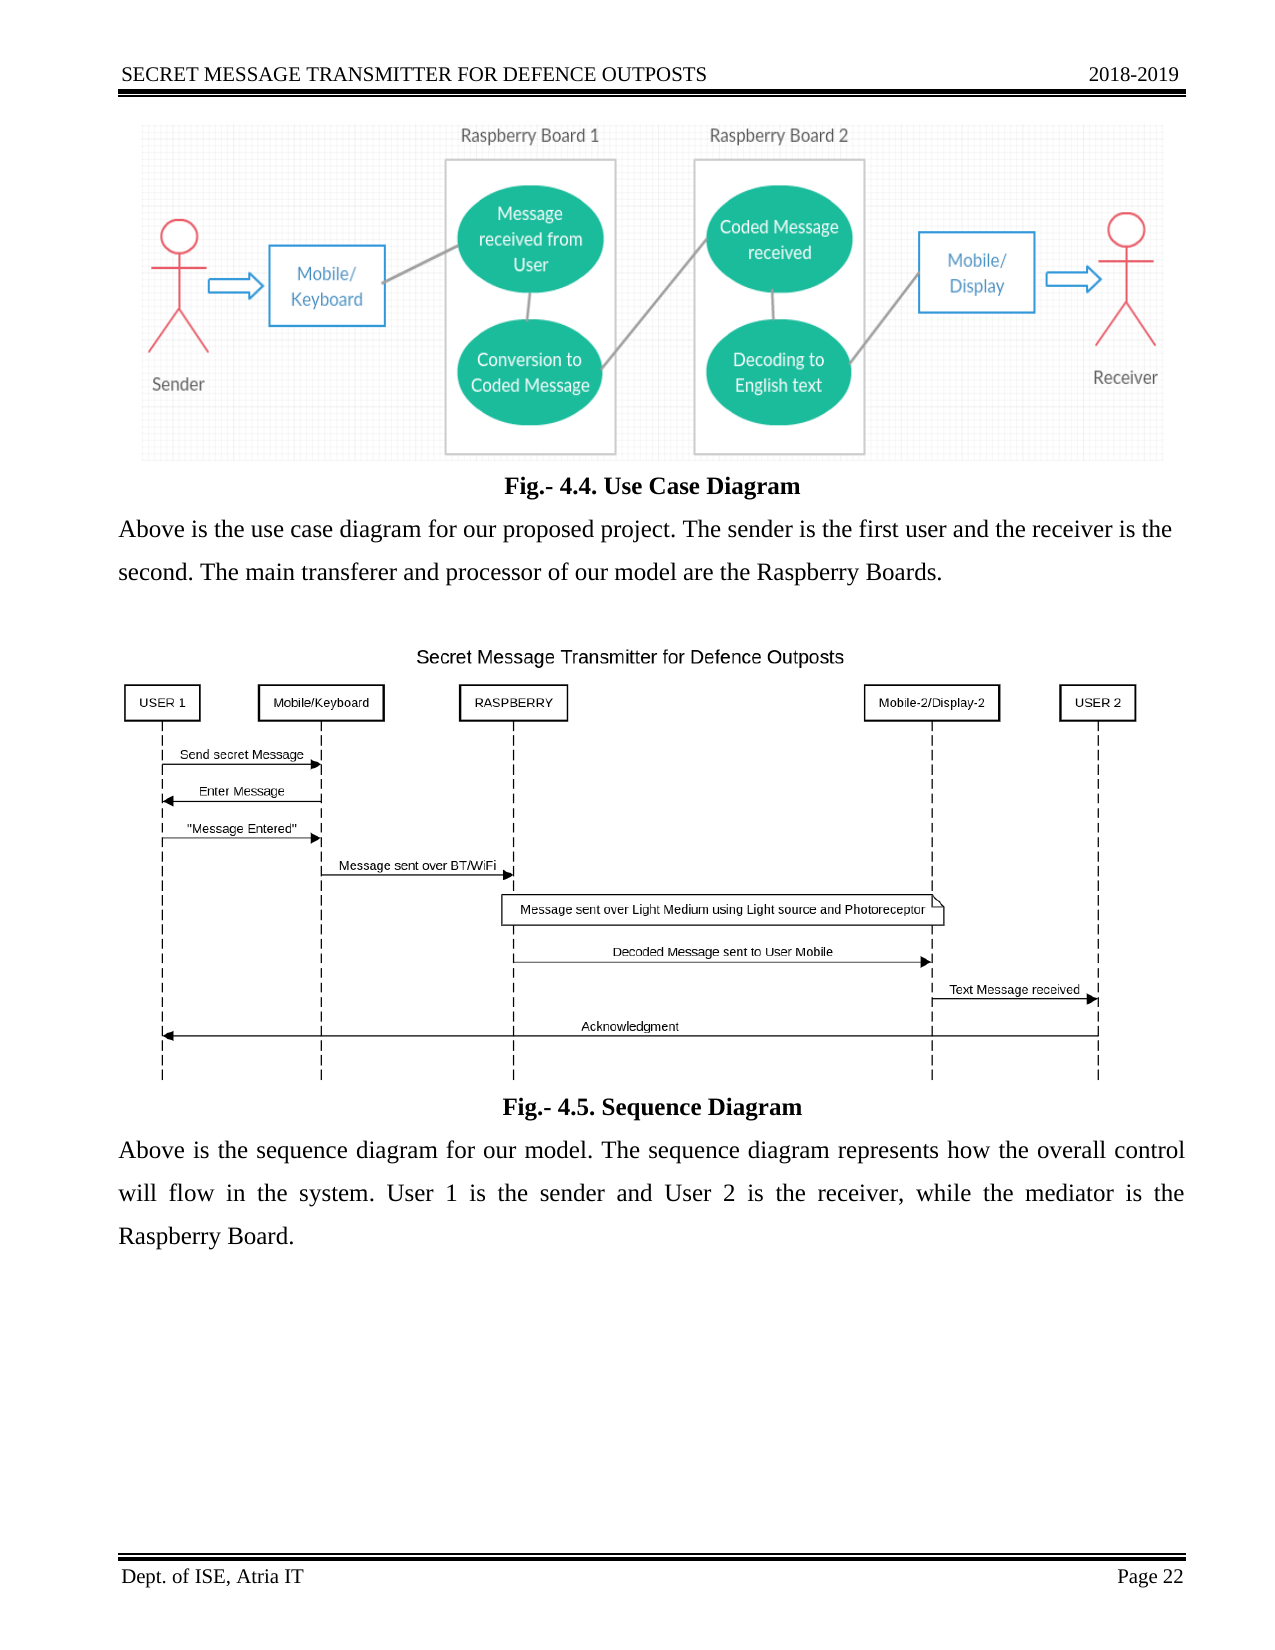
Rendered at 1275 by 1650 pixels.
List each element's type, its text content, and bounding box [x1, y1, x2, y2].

text Fig.- 4.4. Use Case Diagram [118, 471, 1186, 500]
picture [118, 643, 1141, 1081]
text Above is the sequence diagram for our model. The sequence diagram represents how the overall control will flow in the system. User 1 is the sender and User 2 is the receiver, while the mediator is the Raspberry Board. [118, 1135, 1186, 1250]
picture [141, 124, 1164, 461]
text Fig.- 4.5. Sequence Diagram [118, 1092, 1186, 1120]
text Above is the use case diagram for our proposed project. The sender is the first user and the receiver is the second. The main transferer and processor of our model are the Raspberry Boards. [118, 514, 1186, 586]
